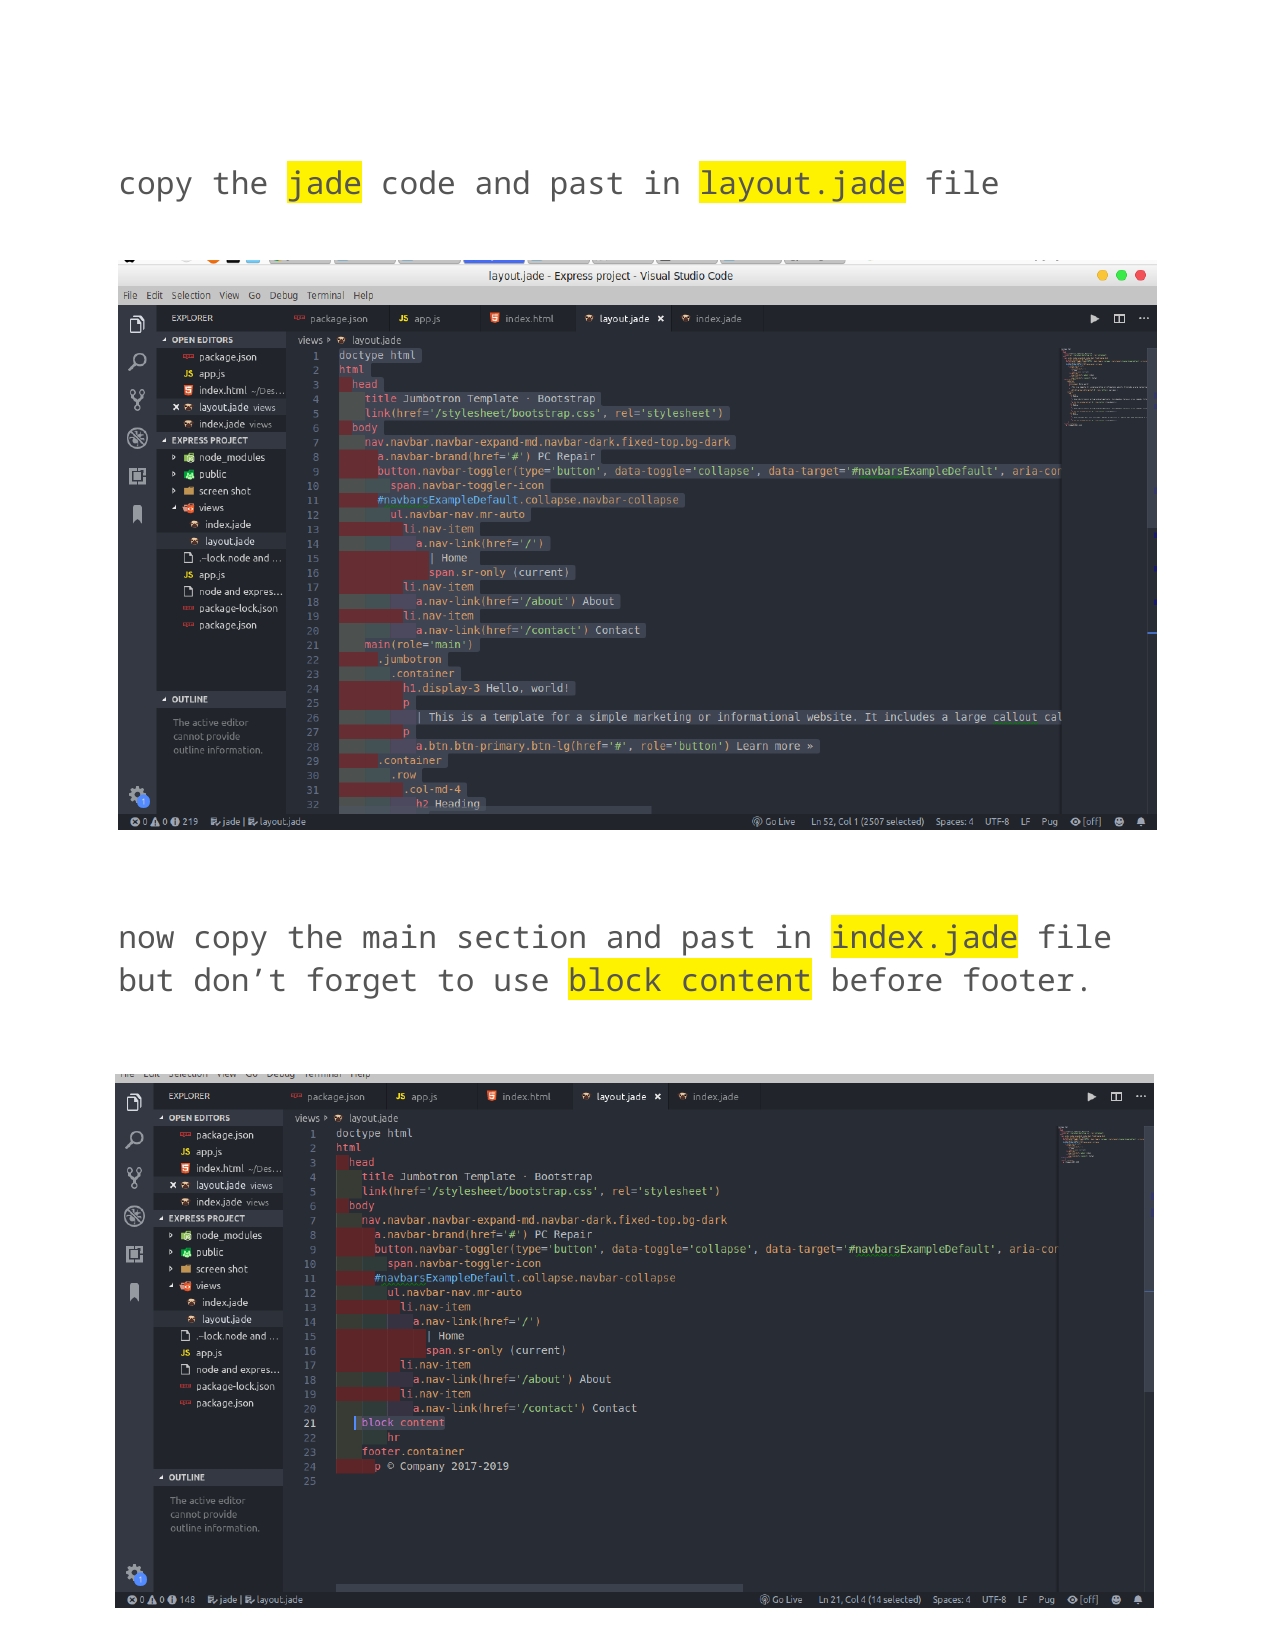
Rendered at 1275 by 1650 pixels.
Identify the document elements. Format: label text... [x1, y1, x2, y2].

picture [115, 1074, 1154, 1608]
picture [118, 260, 1157, 830]
text copy the jade code and past in layout.jade file [118, 161, 1157, 203]
text now copy the main section and past in index.jade file but don’t forget to use block content before footer. [118, 915, 1157, 1000]
